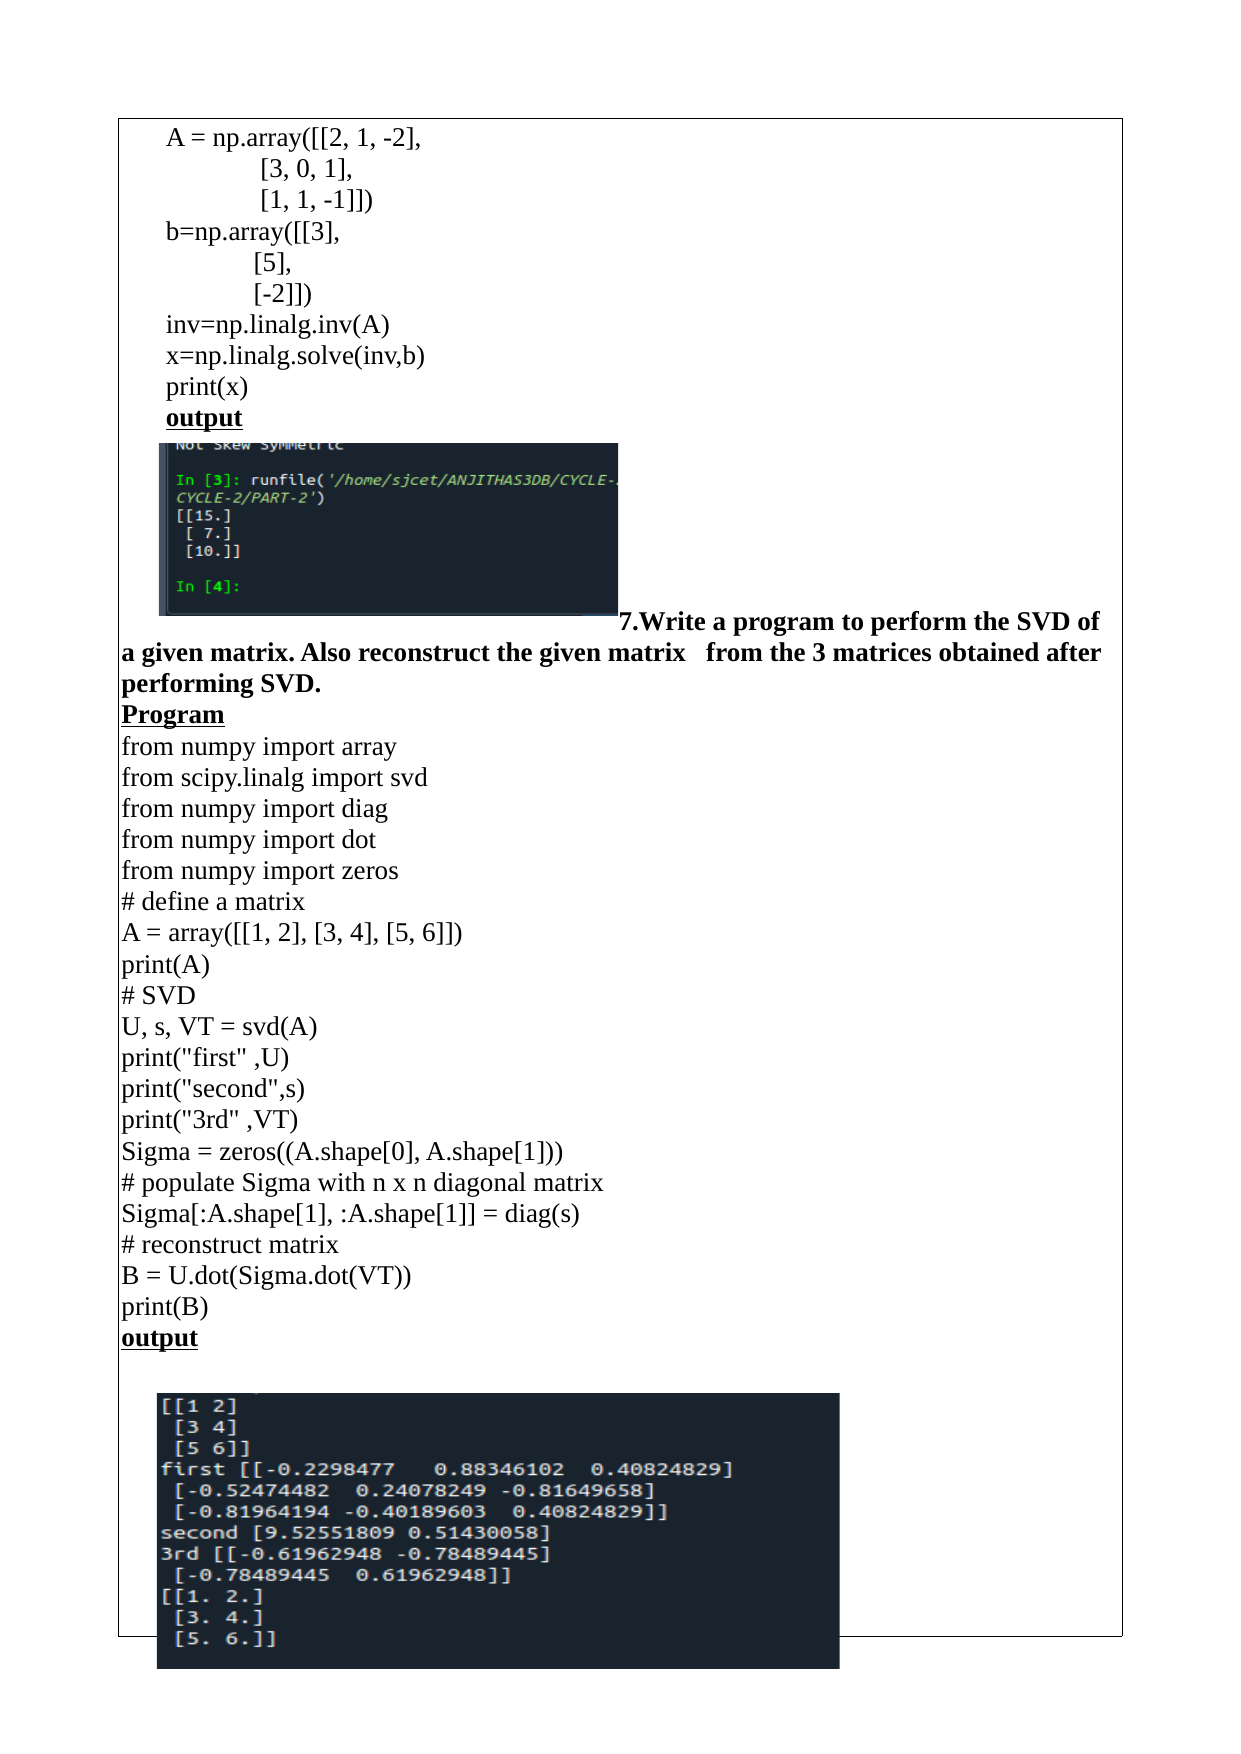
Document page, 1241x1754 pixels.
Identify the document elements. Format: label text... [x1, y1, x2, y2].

text # reconstruct matrix [121, 1228, 1119, 1259]
text print("second",s) [121, 1072, 1119, 1103]
text print(B) [121, 1290, 1119, 1321]
text from numpy import dot [121, 823, 1119, 854]
text output [166, 401, 1119, 433]
picture [424, 1556, 840, 1669]
text [1, 1, -1]]) [166, 183, 1119, 214]
list 7.Write a program to perform the SVD of a given matrix. Also reconstruct the given matrix from the 3 matrices obtained after performing SVD. [121, 605, 1119, 698]
text from numpy import diag [121, 792, 1119, 823]
text [3, 0, 1], [166, 152, 1119, 183]
text inv=np.linalg.inv(A) [166, 308, 1119, 339]
text print("first" ,U) [121, 1041, 1119, 1072]
text b=np.array([[3], [166, 214, 1119, 246]
text [5], [166, 246, 1119, 277]
text Program [121, 698, 1119, 730]
text Sigma = zeros((A.shape[0], A.shape[1])) [121, 1134, 1119, 1166]
text print(A) [121, 948, 1119, 979]
text [-2]]) [166, 277, 1119, 308]
text # SVD [121, 979, 1119, 1010]
text # populate Sigma with n x n diagonal matrix [121, 1166, 1119, 1197]
text x=np.linalg.solve(inv,b) [166, 339, 1119, 370]
text from scipy.linalg import svd [121, 761, 1119, 792]
text from numpy import array [121, 730, 1119, 761]
text from numpy import zeros [121, 854, 1119, 885]
text B = U.dot(Sigma.dot(VT)) [121, 1259, 1119, 1290]
text U, s, VT = svd(A) [121, 1010, 1119, 1041]
text print("3rd" ,VT) [121, 1103, 1119, 1134]
text # define a matrix [121, 885, 1119, 917]
text print(x) [166, 370, 1119, 401]
picture [325, 580, 619, 616]
text output [121, 1321, 1119, 1353]
text A = np.array([[2, 1, -2], [166, 121, 1119, 152]
text A = array([[1, 2], [3, 4], [5, 6]]) [121, 917, 1119, 948]
text Sigma[:A.shape[1], :A.shape[1]] = diag(s) [121, 1197, 1119, 1228]
